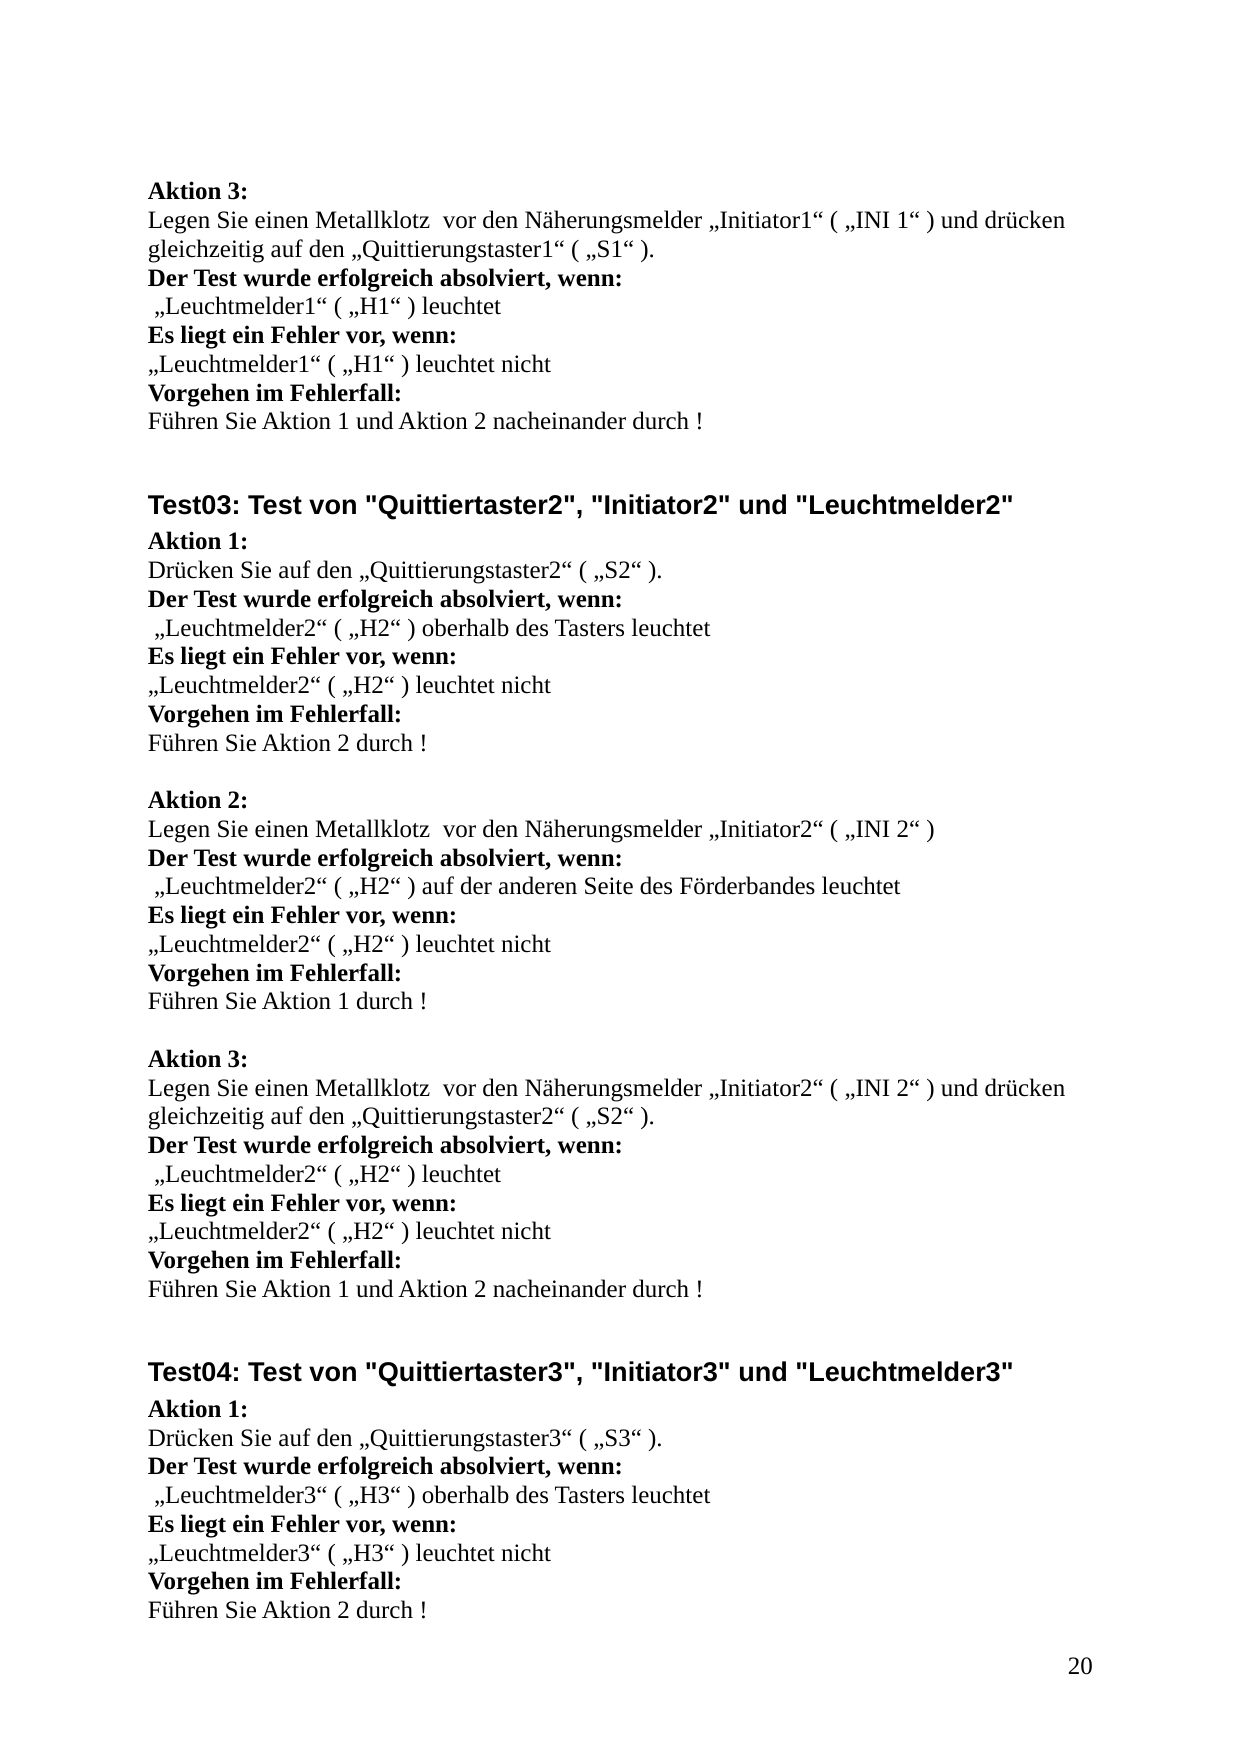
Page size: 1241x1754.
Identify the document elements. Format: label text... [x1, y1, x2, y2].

text „Leuchtmelder3“ ( „H3“ ) oberhalb des Tasters leuchtet [148, 1480, 1093, 1509]
text Aktion 2: [148, 785, 1093, 814]
text Führen Sie Aktion 2 durch ! [148, 1595, 1093, 1624]
text Der Test wurde erfolgreich absolviert, wenn: [148, 584, 1093, 613]
text Vorgehen im Fehlerfall: [148, 1566, 1093, 1595]
text Legen Sie einen Metallklotz vor den Näherungsmelder „Initiator1“ ( „INI 1“ ) und drücken gleichzeitig auf den „Quittierungstaster1“ ( „S1“ ). [148, 205, 1093, 263]
text Drücken Sie auf den „Quittierungstaster2“ ( „S2“ ). [148, 555, 1093, 584]
text Legen Sie einen Metallklotz vor den Näherungsmelder „Initiator2“ ( „INI 2“ ) und drücken gleichzeitig auf den „Quittierungstaster2“ ( „S2“ ). [148, 1073, 1093, 1130]
text „Leuchtmelder2“ ( „H2“ ) auf der anderen Seite des Förderbandes leuchtet [148, 871, 1093, 900]
text „Leuchtmelder3“ ( „H3“ ) leuchtet nicht [148, 1538, 1093, 1566]
text „Leuchtmelder2“ ( „H2“ ) leuchtet [148, 1159, 1093, 1188]
text Vorgehen im Fehlerfall: [148, 1245, 1093, 1274]
text Führen Sie Aktion 1 und Aktion 2 nacheinander durch ! [148, 1274, 1093, 1303]
text Vorgehen im Fehlerfall: [148, 378, 1093, 406]
text Es liegt ein Fehler vor, wenn: [148, 641, 1093, 670]
subtitle Test03: Test von "Quittiertaster2", "Initiator2" und "Leuchtmelder2" [148, 489, 1093, 520]
text Legen Sie einen Metallklotz vor den Näherungsmelder „Initiator2“ ( „INI 2“ ) [148, 814, 1093, 843]
text „Leuchtmelder1“ ( „H1“ ) leuchtet [148, 291, 1093, 320]
text Vorgehen im Fehlerfall: [148, 958, 1093, 986]
text Der Test wurde erfolgreich absolviert, wenn: [148, 263, 1093, 291]
text Aktion 1: [148, 1394, 1093, 1423]
text Es liegt ein Fehler vor, wenn: [148, 900, 1093, 929]
text Es liegt ein Fehler vor, wenn: [148, 1509, 1093, 1538]
text Der Test wurde erfolgreich absolviert, wenn: [148, 843, 1093, 871]
text „Leuchtmelder1“ ( „H1“ ) leuchtet nicht [148, 349, 1093, 378]
text „Leuchtmelder2“ ( „H2“ ) leuchtet nicht [148, 929, 1093, 958]
text Der Test wurde erfolgreich absolviert, wenn: [148, 1451, 1093, 1480]
text „Leuchtmelder2“ ( „H2“ ) leuchtet nicht [148, 1216, 1093, 1245]
text Der Test wurde erfolgreich absolviert, wenn: [148, 1130, 1093, 1159]
text „Leuchtmelder2“ ( „H2“ ) oberhalb des Tasters leuchtet [148, 613, 1093, 641]
text Führen Sie Aktion 1 und Aktion 2 nacheinander durch ! [148, 406, 1093, 435]
text Führen Sie Aktion 1 durch ! [148, 986, 1093, 1015]
text Aktion 1: [148, 526, 1093, 555]
text Es liegt ein Fehler vor, wenn: [148, 320, 1093, 349]
text Aktion 3: [148, 1044, 1093, 1073]
text Vorgehen im Fehlerfall: [148, 699, 1093, 728]
subtitle Test04: Test von "Quittiertaster3", "Initiator3" und "Leuchtmelder3" [148, 1356, 1093, 1388]
text Aktion 3: [148, 176, 1093, 205]
text Drücken Sie auf den „Quittierungstaster3“ ( „S3“ ). [148, 1423, 1093, 1451]
text „Leuchtmelder2“ ( „H2“ ) leuchtet nicht [148, 670, 1093, 699]
text Es liegt ein Fehler vor, wenn: [148, 1188, 1093, 1216]
text Führen Sie Aktion 2 durch ! [148, 728, 1093, 756]
